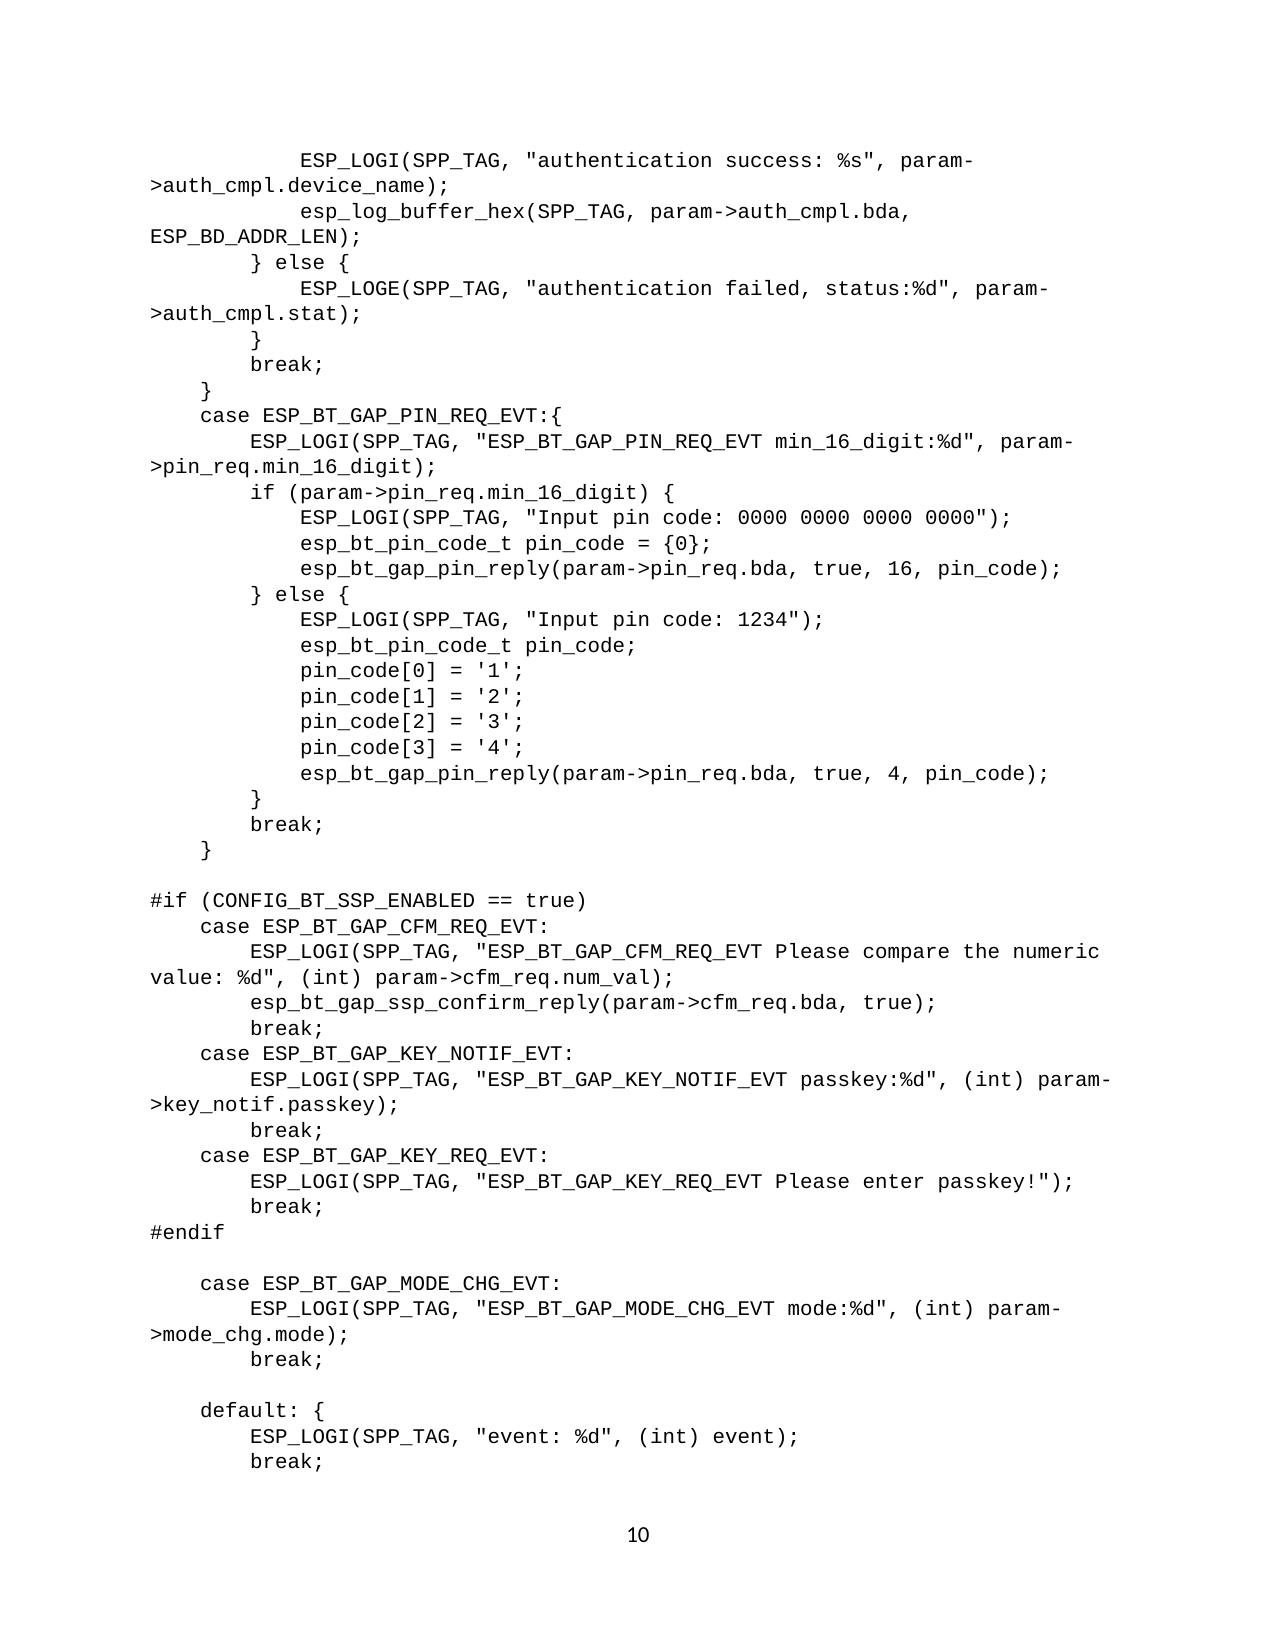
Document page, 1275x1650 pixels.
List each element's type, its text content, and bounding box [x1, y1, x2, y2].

text if (param->pin_req.min_16_digit) { [150, 482, 1125, 505]
text ESP_LOGI(SPP_TAG, "authentication success: %s", param->auth_cmpl.device_name); [150, 150, 1125, 199]
text esp_bt_gap_ssp_confirm_reply(param->cfm_req.bda, true); [150, 992, 1125, 1016]
text ESP_LOGI(SPP_TAG, "ESP_BT_GAP_PIN_REQ_EVT min_16_digit:%d", param->pin_req.min_16_digit); [150, 431, 1125, 480]
text case ESP_BT_GAP_MODE_CHG_EVT: [150, 1273, 1125, 1297]
text esp_bt_pin_code_t pin_code = {0}; [150, 533, 1125, 556]
text ESP_LOGI(SPP_TAG, "event: %d", (int) event); [150, 1426, 1125, 1450]
text default: { [150, 1401, 1125, 1424]
text ESP_LOGI(SPP_TAG, "Input pin code: 0000 0000 0000 0000"); [150, 507, 1125, 531]
text } [150, 839, 1125, 863]
text break; [150, 813, 1125, 837]
text ESP_LOGI(SPP_TAG, "Input pin code: 1234"); [150, 609, 1125, 633]
text ESP_LOGI(SPP_TAG, "ESP_BT_GAP_KEY_REQ_EVT Please enter passkey!"); [150, 1171, 1125, 1194]
text ESP_LOGI(SPP_TAG, "ESP_BT_GAP_KEY_NOTIF_EVT passkey:%d", (int) param->key_notif.passkey); [150, 1069, 1125, 1118]
text ESP_LOGE(SPP_TAG, "authentication failed, status:%d", param->auth_cmpl.stat); [150, 278, 1125, 327]
text esp_log_buffer_hex(SPP_TAG, param->auth_cmpl.bda, ESP_BD_ADDR_LEN); [150, 201, 1125, 250]
text case ESP_BT_GAP_KEY_NOTIF_EVT: [150, 1043, 1125, 1067]
text break; [150, 1196, 1125, 1220]
text break; [150, 1452, 1125, 1475]
text esp_bt_pin_code_t pin_code; [150, 635, 1125, 658]
text pin_code[3] = '4'; [150, 737, 1125, 761]
text case ESP_BT_GAP_KEY_REQ_EVT: [150, 1145, 1125, 1169]
text esp_bt_gap_pin_reply(param->pin_req.bda, true, 4, pin_code); [150, 762, 1125, 786]
text break; [150, 1349, 1125, 1373]
text pin_code[0] = '1'; [150, 660, 1125, 684]
text } else { [150, 584, 1125, 607]
text pin_code[2] = '3'; [150, 711, 1125, 735]
text } [150, 788, 1125, 812]
text } else { [150, 252, 1125, 276]
text } [150, 380, 1125, 403]
text } [150, 329, 1125, 352]
text #endif [150, 1222, 1125, 1246]
text pin_code[1] = '2'; [150, 686, 1125, 709]
text break; [150, 1120, 1125, 1143]
text esp_bt_gap_pin_reply(param->pin_req.bda, true, 16, pin_code); [150, 558, 1125, 582]
text #if (CONFIG_BT_SSP_ENABLED == true) [150, 890, 1125, 914]
text case ESP_BT_GAP_PIN_REQ_EVT:{ [150, 405, 1125, 429]
text ESP_LOGI(SPP_TAG, "ESP_BT_GAP_CFM_REQ_EVT Please compare the numeric value: %d", (int) param->cfm_req.num_val); [150, 941, 1125, 990]
text ESP_LOGI(SPP_TAG, "ESP_BT_GAP_MODE_CHG_EVT mode:%d", (int) param->mode_chg.mode); [150, 1298, 1125, 1348]
text break; [150, 1018, 1125, 1041]
text case ESP_BT_GAP_CFM_REQ_EVT: [150, 916, 1125, 939]
text break; [150, 354, 1125, 378]
